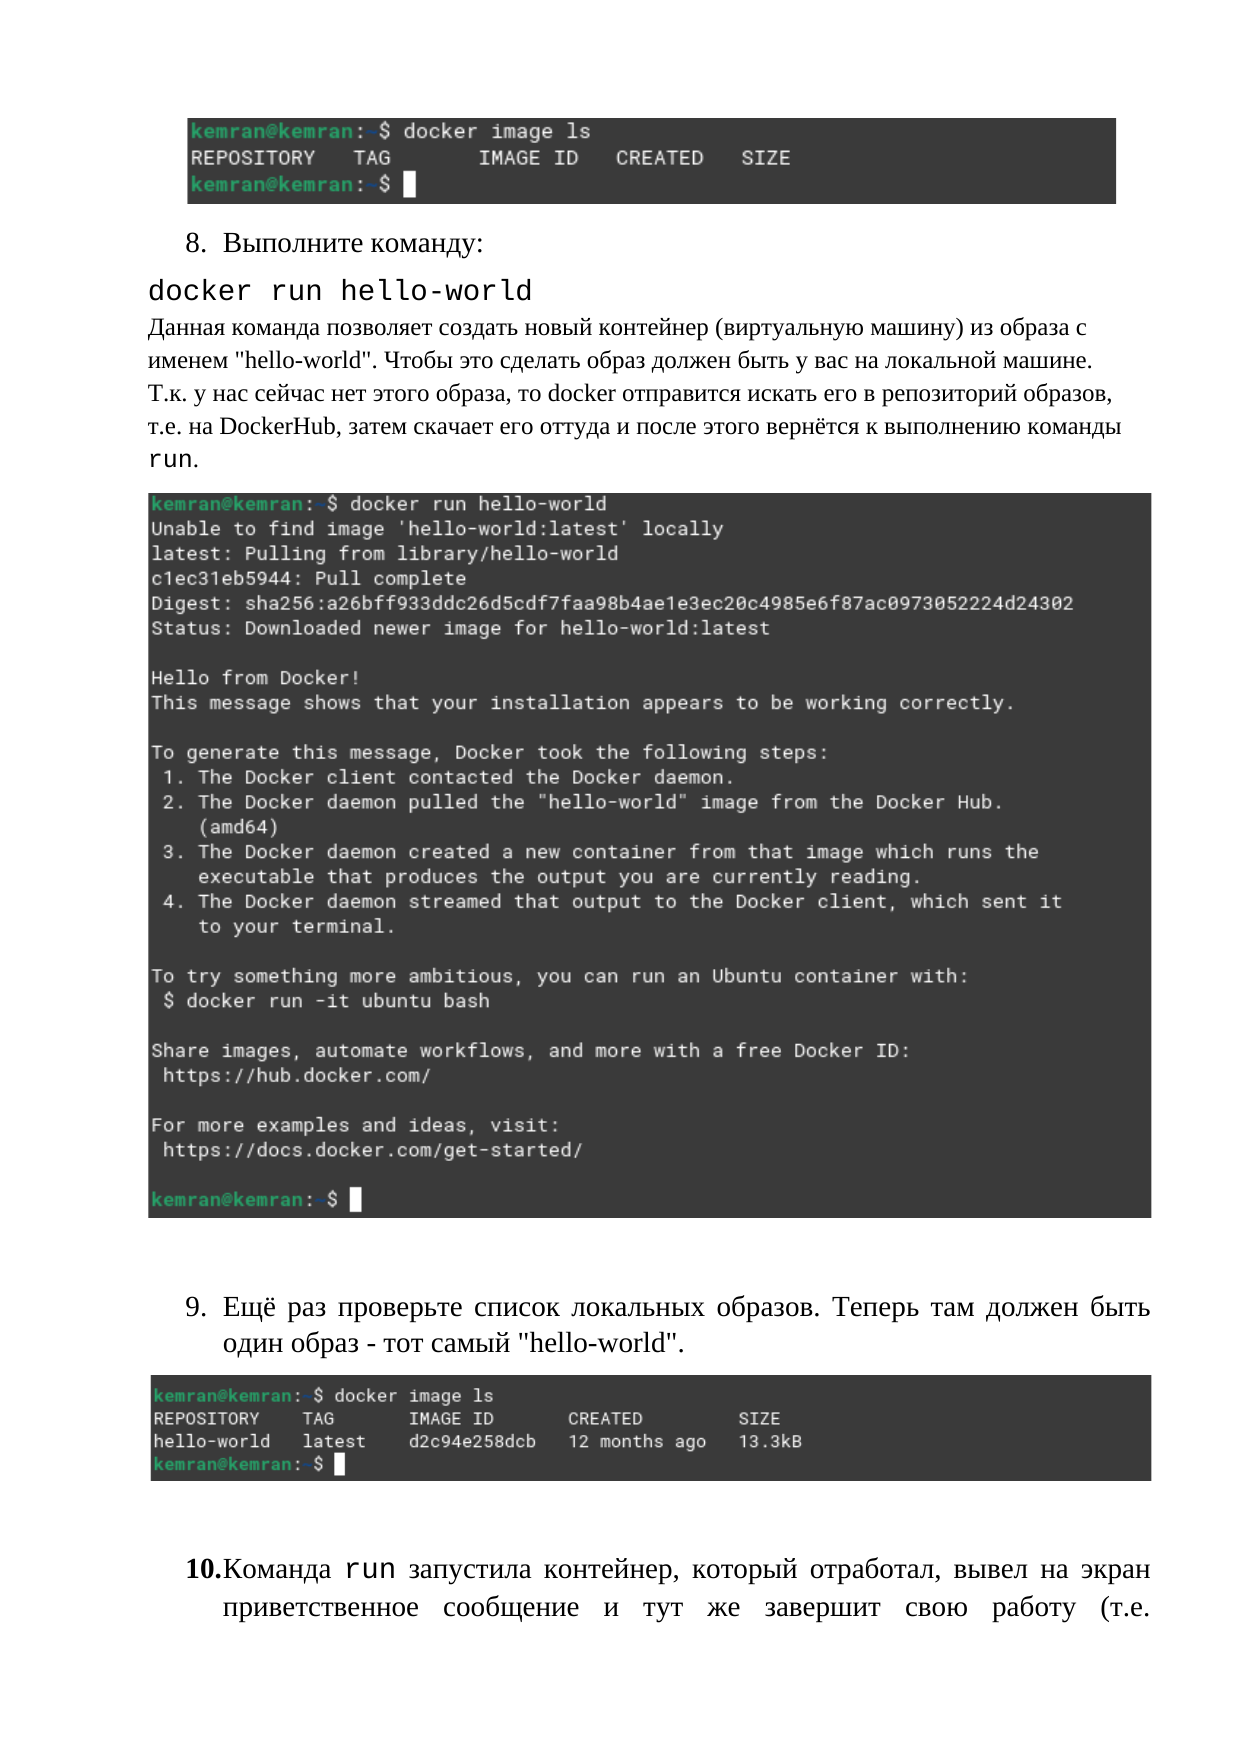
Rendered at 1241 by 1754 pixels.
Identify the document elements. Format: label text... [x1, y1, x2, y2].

text docker run hello-world [148, 276, 1152, 309]
list Выполните команду: [185, 166, 1152, 259]
list Команда run запустила контейнер, который отработал, вывел на экран приветственное сообщение и тут же завершит свою работу (т.е. [185, 1551, 1152, 1623]
picture [147, 493, 1152, 1218]
picture [147, 1375, 1152, 1481]
text Данная команда позволяет создать новый контейнер (виртуальную машину) из образа с именем "hello-world". Чтобы это сделать образ должен быть у вас на локальной машине. Т.к. у нас сейчас нет этого образа, то docker отправится искать его в репозиторий образов, т.е. на DockerHub, затем скачает его оттуда и после этого вернётся к выполнению команды run. [148, 312, 1152, 475]
picture [183, 118, 1117, 204]
list Ещё раз проверьте список локальных образов. Теперь там должен быть один образ - тот самый "hello-world". [185, 1289, 1152, 1358]
